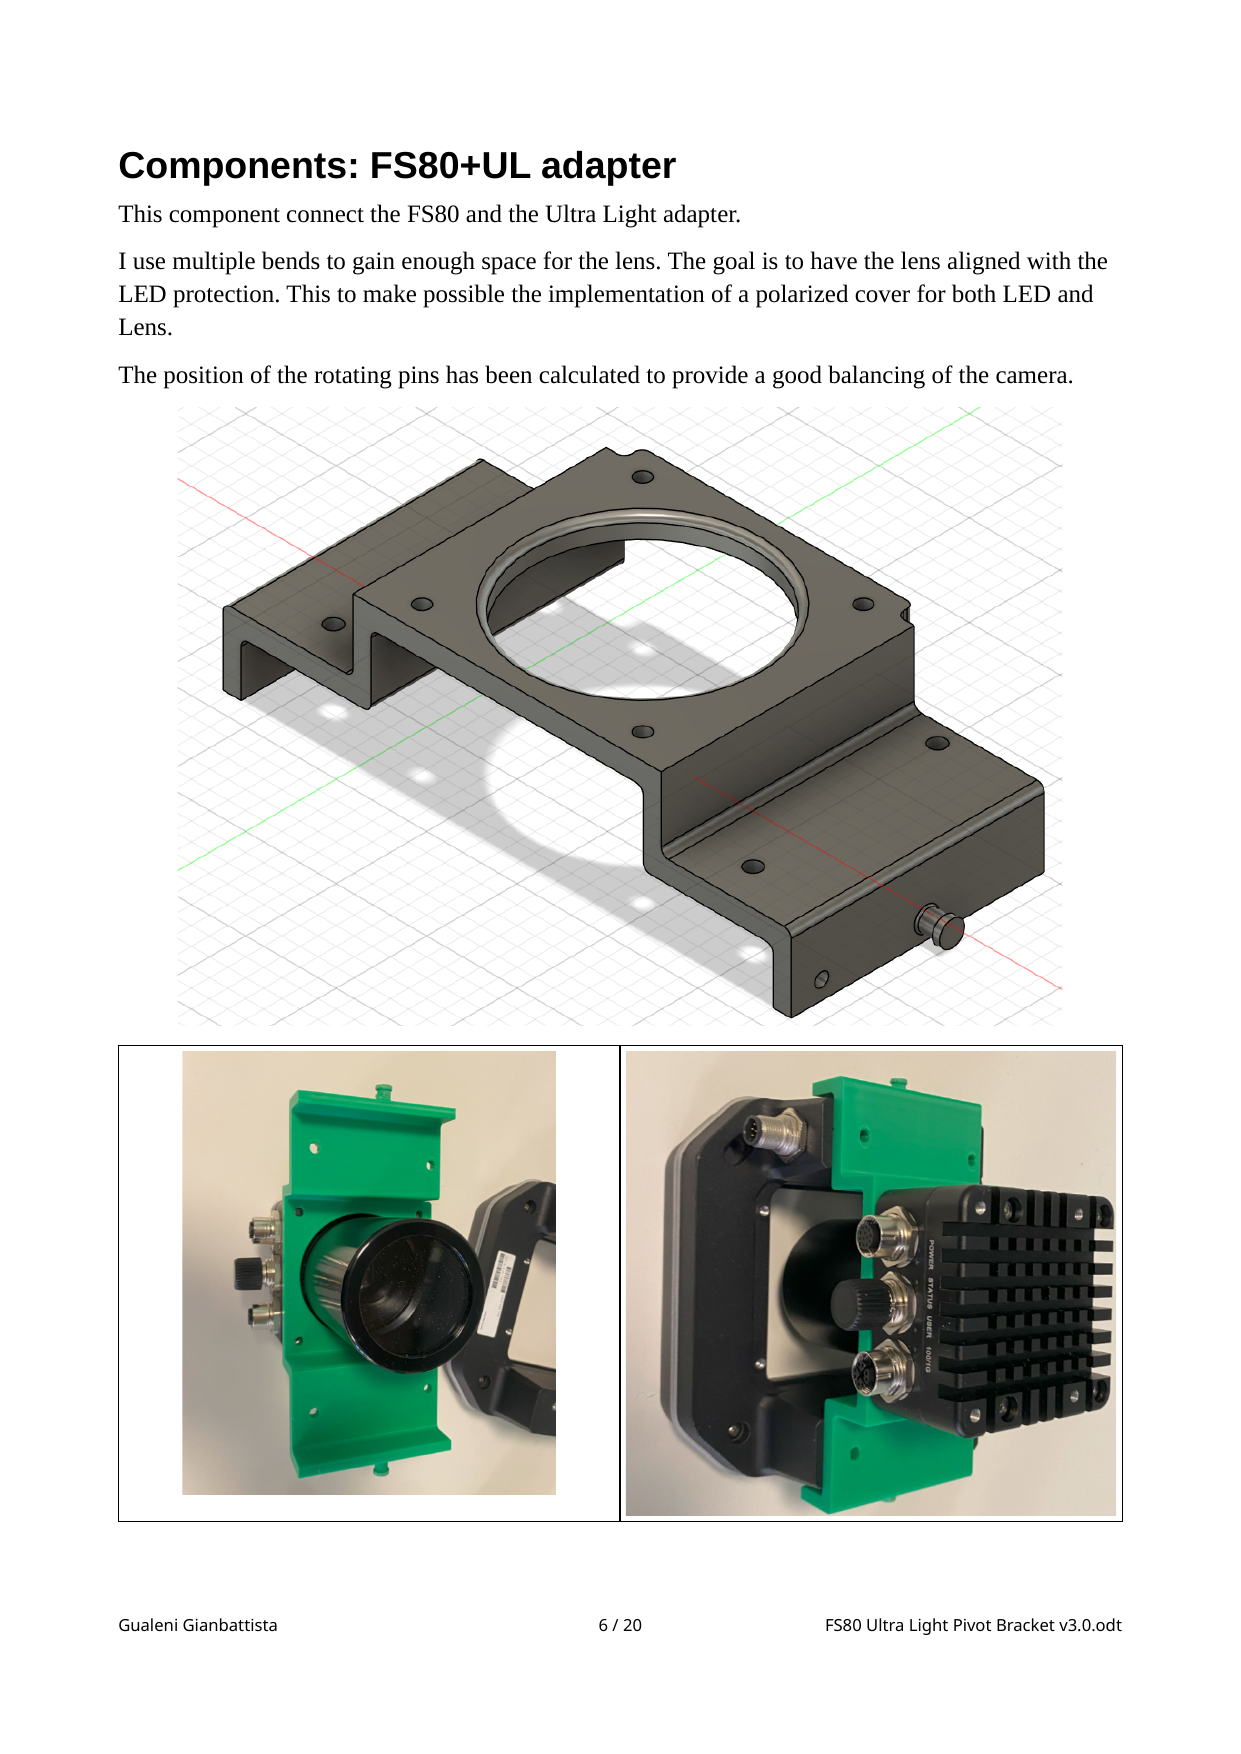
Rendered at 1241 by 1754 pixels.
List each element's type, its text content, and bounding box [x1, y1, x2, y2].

picture [177, 407, 1063, 1026]
picture [182, 1051, 556, 1495]
table_header [119, 1046, 619, 1521]
text This component connect the FS80 and the Ultra Light adapter. [118, 199, 1122, 227]
picture [625, 1051, 1117, 1516]
text I use multiple bends to gain enough space for the lens. The goal is to have the lens aligned with the LED protection. This to make possible the implementation of a polarized cover for both LED and Lens. [118, 246, 1122, 341]
subtitle Components: FS80+UL adapter [118, 143, 1122, 186]
table_header [621, 1046, 1122, 1521]
text The position of the rotating pins has been calculated to provide a good balancing of the camera. [118, 360, 1122, 389]
